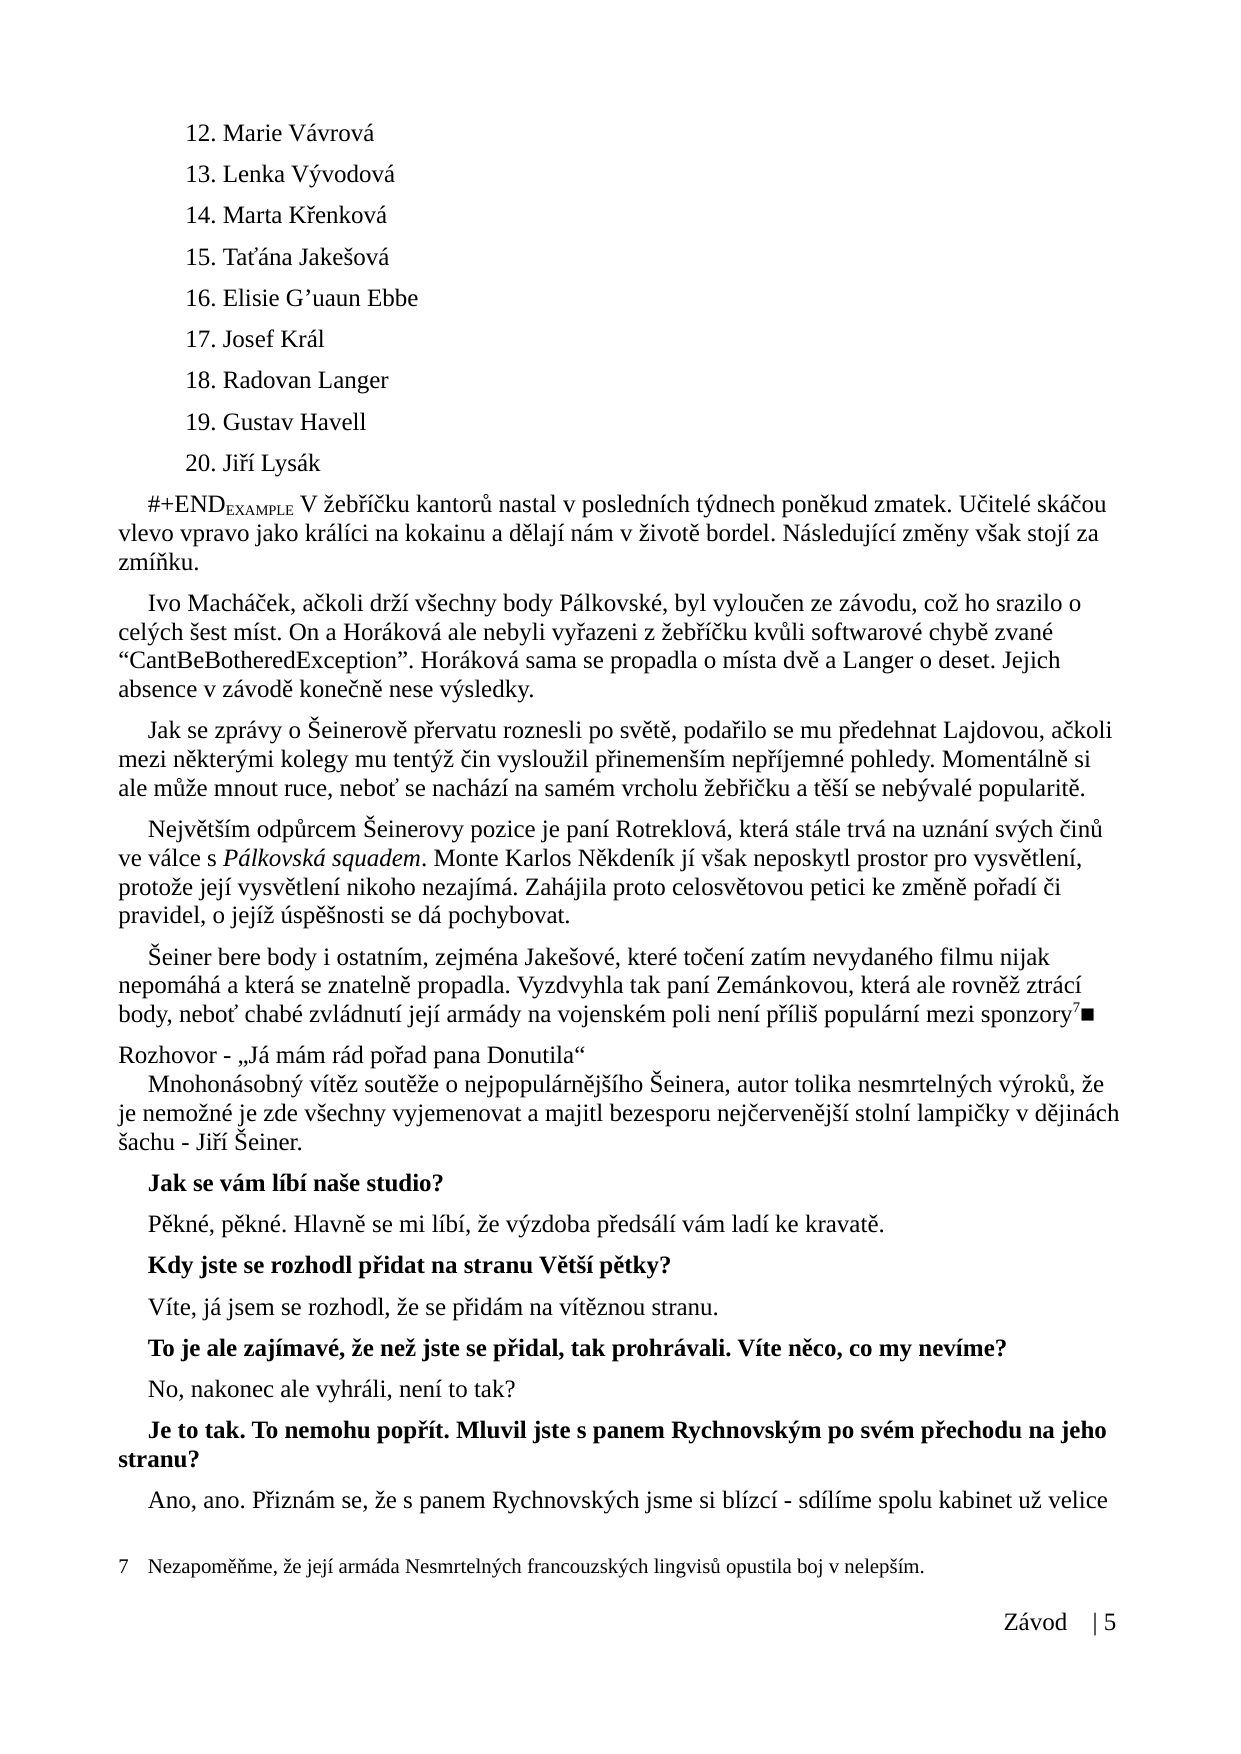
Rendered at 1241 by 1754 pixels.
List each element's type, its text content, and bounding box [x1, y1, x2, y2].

list Taťána Jakešová [156, 242, 1122, 271]
list Gustav Havell [156, 407, 1122, 436]
text Ivo Macháček, ačkoli drží všechny body Pálkovské, byl vyloučen ze závodu, což ho srazilo o celých šest míst. On a Horáková ale nebyli vyřazeni z žebříčku kvůli softwarové chybě zvané “CantBeBotheredException”. Horáková sama se propadla o místa dvě a Langer o deset. Jejich absence v závodě konečně nese výsledky. [118, 588, 1122, 703]
text Je to tak. To nemohu popřít. Mluvil jste s panem Rychnovským po svém přechodu na jeho stranu? [118, 1416, 1122, 1473]
text Nezapoměňme, že její armáda Nesmrtelných francouzských lingvisů opustila boj v nelepším. [118, 1553, 1122, 1578]
text No, nakonec ale vyhráli, není to tak? [118, 1374, 1122, 1403]
text Největším odpůrcem Šeinerovy pozice je paní Rotreklová, která stále trvá na uznání svých činů ve válce s Pálkovská squadem. Monte Karlos Někdeník jí však neposkytl prostor pro vysvětlení, protože její vysvětlení nikoho nezajímá. Zahájila proto celosvětovou petici ke změně pořadí či pravidel, o jejíž úspěšnosti se dá pochybovat. [118, 814, 1122, 929]
list Jiří Lysák [156, 448, 1122, 477]
text Mnohonásobný vítěz soutěže o nejpopulárnějšího Šeinera, autor tolika nesmrtelných výroků, že je nemožné je zde všechny vyjemenovat a majitl bezesporu nejčervenější stolní lampičky v dějinách šachu - Jiří Šeiner. [118, 1069, 1122, 1156]
list Elisie G’uaun Ebbe [156, 283, 1122, 312]
list Josef Král [156, 324, 1122, 353]
text To je ale zajímavé, že než jste se přidal, tak prohrávali. Víte něco, co my nevíme? [118, 1333, 1122, 1362]
list Lenka Vývodová [156, 159, 1122, 188]
text Kdy jste se rozhodl přidat na stranu Větší pětky? [118, 1251, 1122, 1279]
list Marie Vávrová [156, 118, 1122, 147]
subtitle Rozhovor - „Já mám rád pořad pana Donutila“ [118, 1041, 1122, 1069]
text Ano, ano. Přiznám se, že s panem Rychnovských jsme si blízcí - sdílíme spolu kabinet už velice [118, 1486, 1122, 1514]
list Radovan Langer [156, 366, 1122, 394]
text Jak se zprávy o Šeinerově přervatu roznesli po světě, podařilo se mu předehnat Lajdovou, ačkoli mezi některými kolegy mu tentýž čin vysloužil přinemenším nepříjemné pohledy. Momentálně si ale může mnout ruce, neboť se nachází na samém vrcholu žebřičku a těší se nebývalé popularitě. [118, 716, 1122, 802]
text Víte, já jsem se rozhodl, že se přidám na vítěznou stranu. [118, 1292, 1122, 1321]
text Pěkné, pěkné. Hlavně se mi líbí, že výzdoba předsálí vám ladí ke kravatě. [118, 1209, 1122, 1238]
list Marta Křenková [156, 201, 1122, 229]
text #+ENDEXAMPLE V žebříčku kantorů nastal v posledních týdnech poněkud zmatek. Učitelé skáčou vlevo vpravo jako králíci na kokainu a dělají nám v životě bordel. Následující změny však stojí za zmíňku. [118, 489, 1122, 576]
text Šeiner bere body i ostatním, zejména Jakešové, které točení zatím nevydaného filmu nijak nepomáhá a která se znatelně propadla. Vyzdvyhla tak paní Zemánkovou, která ale rovněž ztrácí body, neboť chabé zvládnutí její armády na vojenském poli není příliš populární mezi sponzory■ [118, 942, 1122, 1028]
text Jak se vám líbí naše studio? [118, 1168, 1122, 1197]
